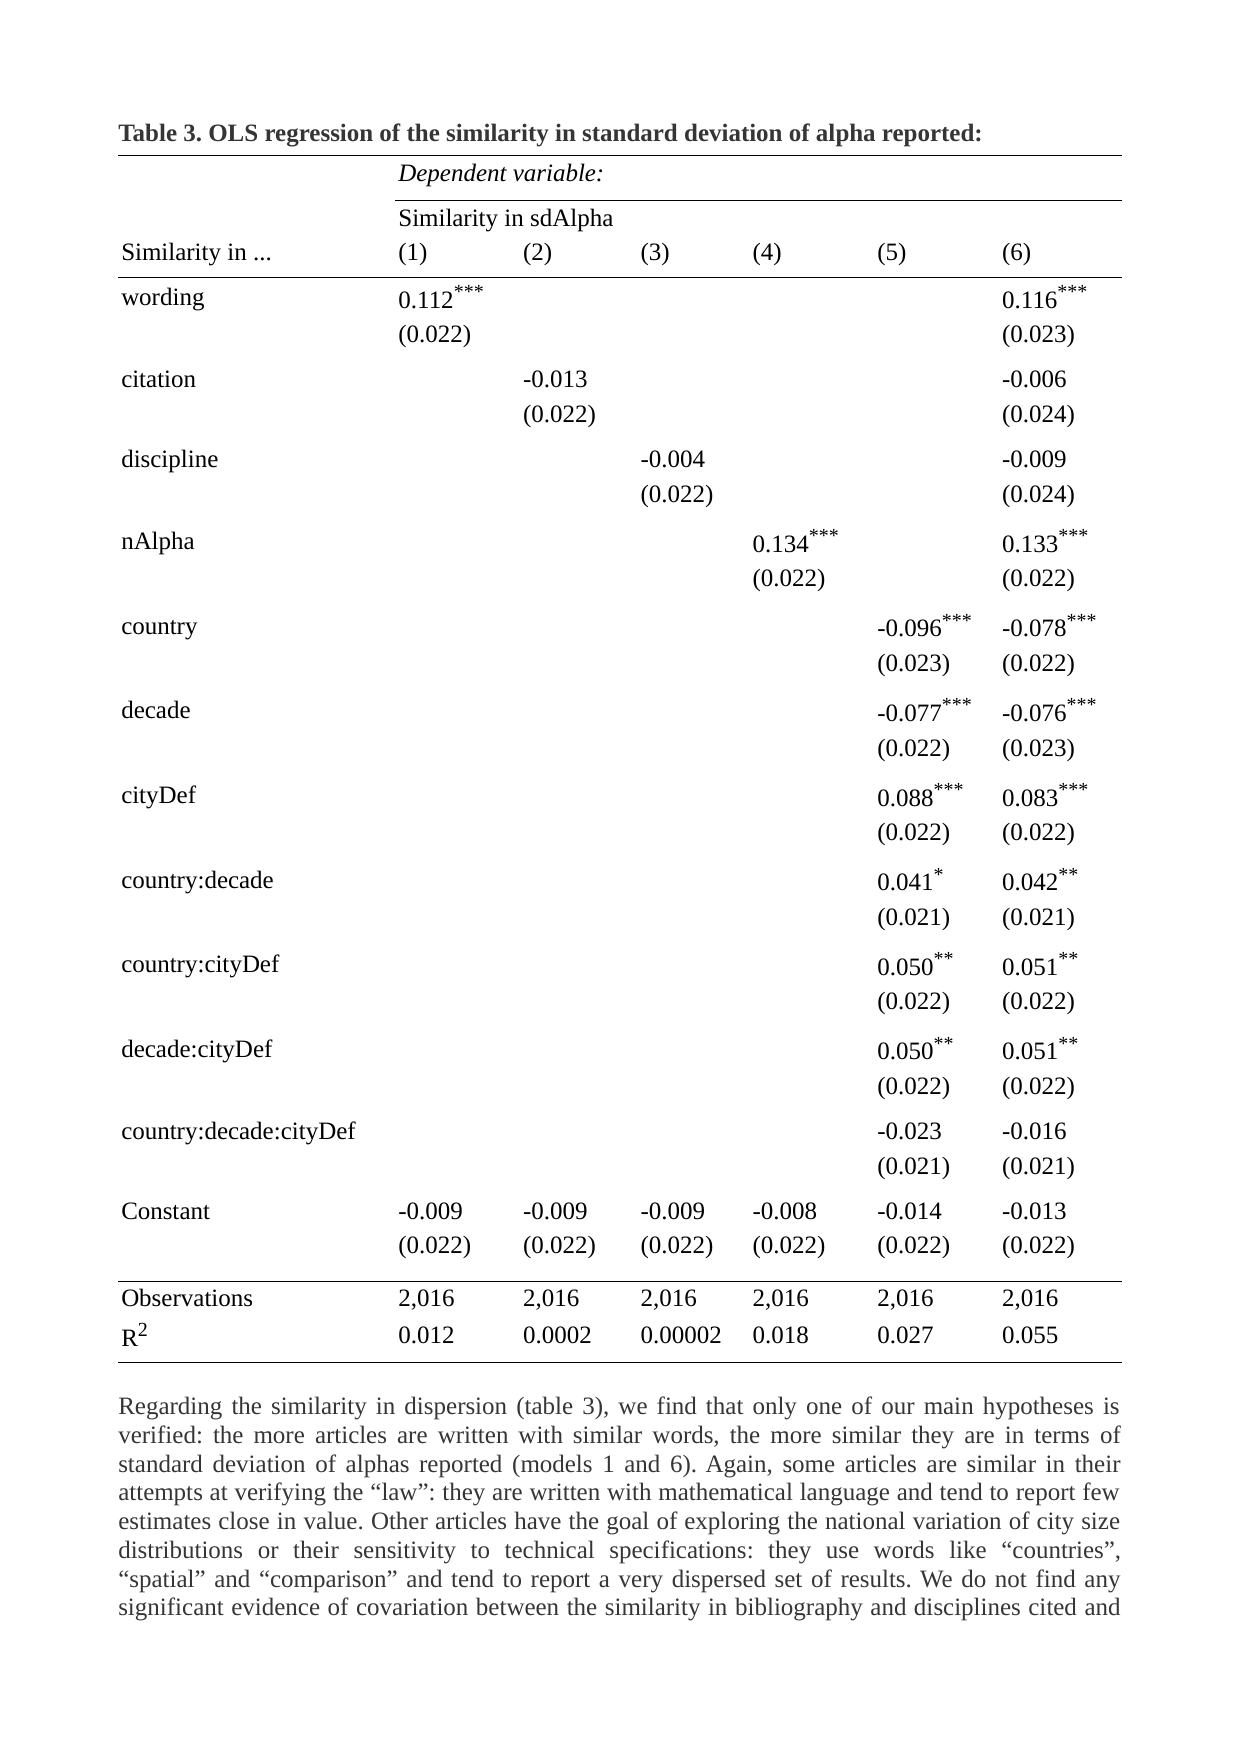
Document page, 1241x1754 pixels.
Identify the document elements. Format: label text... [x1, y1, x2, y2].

table_cell (2) [520, 235, 637, 269]
table_cell -0.009 [395, 1193, 520, 1228]
table_cell [520, 775, 637, 814]
table_cell [749, 1068, 874, 1103]
table_cell (5) [874, 235, 999, 269]
table_cell 0.041* [874, 860, 999, 899]
table_cell [749, 362, 874, 396]
table_cell [395, 441, 520, 476]
table_cell [874, 934, 999, 944]
table_cell [395, 680, 520, 690]
table_cell [749, 1183, 874, 1193]
table_cell [749, 775, 874, 814]
table_cell [395, 860, 520, 899]
table_cell [638, 1183, 749, 1193]
table_cell [118, 476, 395, 511]
table_cell 0.088*** [874, 775, 999, 814]
table_cell [118, 1103, 395, 1113]
table_cell [999, 680, 1122, 690]
table_cell [638, 362, 749, 396]
table_cell [395, 1018, 520, 1029]
table_cell [520, 511, 637, 521]
table_cell [749, 680, 874, 690]
table_cell country:decade:cityDef [118, 1113, 395, 1148]
table_cell [395, 362, 520, 396]
table_cell [874, 278, 999, 316]
table_cell [638, 984, 749, 1018]
table_cell (0.022) [749, 1228, 874, 1262]
table_cell [874, 441, 999, 476]
table_cell [749, 849, 874, 859]
table_cell -0.013 [999, 1193, 1122, 1228]
table_cell [395, 511, 520, 521]
table_cell [749, 476, 874, 511]
table_cell 0.0002 [520, 1315, 637, 1354]
table_cell [395, 476, 520, 511]
table_cell [520, 984, 637, 1018]
table_header [118, 147, 1122, 154]
table_cell [395, 984, 520, 1018]
table_cell [999, 1262, 1122, 1273]
table_cell [749, 984, 874, 1018]
table_cell [118, 680, 395, 690]
table_cell [874, 849, 999, 859]
table_cell [638, 351, 749, 362]
table_cell [749, 645, 874, 680]
table_cell [874, 764, 999, 775]
table_cell [118, 511, 395, 521]
table_cell [520, 899, 637, 933]
table_cell [749, 1148, 874, 1182]
table_cell (0.022) [999, 984, 1122, 1018]
table_cell (0.022) [638, 476, 749, 511]
table_cell country:cityDef [118, 944, 395, 983]
table_cell [395, 645, 520, 680]
table_cell 0.012 [395, 1315, 520, 1354]
table_cell [749, 934, 874, 944]
table_cell [999, 764, 1122, 775]
table_cell [749, 764, 874, 775]
table_cell [520, 645, 637, 680]
table_cell [395, 1068, 520, 1103]
table_cell [520, 278, 637, 316]
table_cell (4) [749, 235, 874, 269]
table_cell [520, 316, 637, 351]
table_cell [520, 561, 637, 595]
table_cell [520, 860, 637, 899]
table_cell [118, 269, 1122, 277]
table_cell [638, 595, 749, 606]
table_cell [395, 431, 520, 441]
table_cell [520, 521, 637, 561]
table_cell [520, 1262, 637, 1273]
table_cell (0.022) [874, 1228, 999, 1262]
table_cell [520, 1113, 637, 1148]
table_cell [874, 595, 999, 606]
text Regarding the similarity in dispersion (table 3), we find that only one of our main hypotheses is verified: the more articles are written with similar words, the more similar they are in terms of standard deviation of alphas reported (models 1 and 6). Again, some articles are similar in their attempts at verifying the “law”: they are written with mathematical language and tend to report few estimates close in value. Other articles have the goal of exploring the national variation of city size distributions or their sensitivity to technical specifications: they use words like “countries”, “spatial” and “comparison” and tend to report a very dispersed set of results. We do not find any significant evidence of covariation between the similarity in bibliography and disciplines cited and [118, 1391, 1122, 1621]
table_cell [118, 200, 395, 234]
table_cell [395, 189, 1122, 200]
table_cell 0.027 [874, 1315, 999, 1354]
table_cell [874, 561, 999, 595]
table_cell [520, 351, 637, 362]
table_cell [118, 1018, 395, 1029]
table_cell 2,016 [874, 1282, 999, 1315]
table_cell (6) [999, 235, 1122, 269]
table_cell Observations [118, 1282, 395, 1315]
table_cell [118, 396, 395, 431]
table_cell [638, 1148, 749, 1182]
table_cell [638, 1029, 749, 1068]
table_cell Dependent variable: [395, 156, 1122, 189]
table_cell 2,016 [520, 1282, 637, 1315]
table_cell -0.016 [999, 1113, 1122, 1148]
table_cell [395, 1262, 520, 1273]
table_cell Similarity in ... [118, 235, 395, 269]
table_cell [520, 431, 637, 441]
table_cell Constant [118, 1193, 395, 1228]
table_cell [118, 1183, 395, 1193]
table_cell [395, 934, 520, 944]
table_cell [395, 775, 520, 814]
table_cell [999, 595, 1122, 606]
table_cell [874, 362, 999, 396]
table_cell (0.022) [520, 1228, 637, 1262]
table_cell [118, 316, 395, 351]
text Table 3. OLS regression of the similarity in standard deviation of alpha reported: [118, 118, 1122, 147]
table_cell 0.133*** [999, 521, 1122, 561]
table_cell 0.018 [749, 1315, 874, 1354]
table_cell [118, 189, 395, 200]
table_cell (0.022) [999, 1068, 1122, 1103]
table_cell [520, 1148, 637, 1182]
table_cell 0.042** [999, 860, 1122, 899]
table_cell (0.024) [999, 396, 1122, 431]
table_cell -0.013 [520, 362, 637, 396]
table_cell [999, 849, 1122, 859]
table_cell [874, 316, 999, 351]
table_cell [395, 521, 520, 561]
table_cell [749, 1029, 874, 1068]
table_cell [118, 814, 395, 849]
table_cell [638, 690, 749, 730]
table_cell [749, 860, 874, 899]
table_cell [118, 730, 395, 764]
table_cell [638, 1018, 749, 1029]
table_cell [395, 561, 520, 595]
table_cell [749, 899, 874, 933]
table_cell -0.009 [520, 1193, 637, 1228]
table_cell (0.021) [999, 899, 1122, 933]
table_cell [999, 1103, 1122, 1113]
table_cell [638, 606, 749, 645]
table_cell (0.021) [874, 899, 999, 933]
table_cell (0.022) [874, 984, 999, 1018]
table_cell [118, 351, 395, 362]
table_cell [999, 934, 1122, 944]
table_cell [999, 431, 1122, 441]
table_cell [874, 521, 999, 561]
table_cell cityDef [118, 775, 395, 814]
table_cell [749, 431, 874, 441]
table_cell -0.009 [999, 441, 1122, 476]
table_cell [395, 690, 520, 730]
table_cell -0.009 [638, 1193, 749, 1228]
table_cell [118, 1262, 395, 1273]
table_cell [874, 1018, 999, 1029]
table_cell [638, 511, 749, 521]
table_cell [118, 984, 395, 1018]
table_cell [520, 606, 637, 645]
table_cell [749, 511, 874, 521]
table_cell [638, 680, 749, 690]
table_cell [118, 156, 395, 189]
table_cell [395, 595, 520, 606]
table_cell (0.022) [749, 561, 874, 595]
table_cell [638, 944, 749, 983]
table_cell [638, 899, 749, 933]
table_cell [520, 1029, 637, 1068]
table_cell [520, 1183, 637, 1193]
table_cell [520, 1103, 637, 1113]
table_cell [118, 561, 395, 595]
table_cell [395, 1103, 520, 1113]
table_cell [118, 431, 395, 441]
table_cell [749, 595, 874, 606]
table_cell -0.078*** [999, 606, 1122, 645]
table_cell -0.077*** [874, 690, 999, 730]
table_cell -0.096*** [874, 606, 999, 645]
table_cell [395, 1113, 520, 1148]
table_cell citation [118, 362, 395, 396]
table_cell [118, 595, 395, 606]
table_cell -0.023 [874, 1113, 999, 1148]
table_cell [749, 316, 874, 351]
table_cell [749, 730, 874, 764]
table_cell [395, 814, 520, 849]
table_cell [749, 396, 874, 431]
table_cell country:decade [118, 860, 395, 899]
table_cell [874, 1262, 999, 1273]
table_cell [118, 645, 395, 680]
table_cell [749, 278, 874, 316]
table_cell (0.023) [999, 730, 1122, 764]
table_cell (0.022) [638, 1228, 749, 1262]
table_cell [118, 1148, 395, 1182]
table_cell [118, 764, 395, 775]
table_cell wording [118, 278, 395, 316]
table_cell [874, 1183, 999, 1193]
table_cell 0.050** [874, 944, 999, 983]
table_cell (0.022) [999, 1228, 1122, 1262]
table_cell -0.004 [638, 441, 749, 476]
table_cell decade [118, 690, 395, 730]
table_cell [520, 934, 637, 944]
table_cell (0.022) [395, 1228, 520, 1262]
table_cell [638, 849, 749, 859]
table_cell [874, 1103, 999, 1113]
table_cell [638, 934, 749, 944]
table_cell [395, 764, 520, 775]
table_cell (0.022) [520, 396, 637, 431]
table_cell [749, 690, 874, 730]
table_cell 0.00002 [638, 1315, 749, 1354]
table_cell -0.008 [749, 1193, 874, 1228]
table_cell (0.023) [874, 645, 999, 680]
table_cell 2,016 [395, 1282, 520, 1315]
table_cell [638, 1068, 749, 1103]
table_cell [395, 351, 520, 362]
table_cell (0.022) [395, 316, 520, 351]
table_cell -0.076*** [999, 690, 1122, 730]
table_cell (0.021) [874, 1148, 999, 1182]
table_cell [520, 680, 637, 690]
table_cell 2,016 [999, 1282, 1122, 1315]
table_cell [395, 396, 520, 431]
table_cell [395, 849, 520, 859]
table_cell [520, 944, 637, 983]
table_cell [638, 1103, 749, 1113]
table_cell -0.006 [999, 362, 1122, 396]
table_cell [118, 899, 395, 933]
table_cell [638, 1262, 749, 1273]
table_cell [749, 1018, 874, 1029]
table_cell [118, 849, 395, 859]
table_cell [118, 1273, 1122, 1281]
table_cell [874, 396, 999, 431]
table_cell [749, 351, 874, 362]
table_cell (0.021) [999, 1148, 1122, 1182]
table_cell [395, 899, 520, 933]
table_cell [118, 1228, 395, 1262]
table_cell [395, 730, 520, 764]
table_cell Similarity in sdAlpha [395, 201, 1122, 234]
table_cell [749, 1113, 874, 1148]
table_cell 0.051** [999, 944, 1122, 983]
table_cell 2,016 [638, 1282, 749, 1315]
table_cell [118, 934, 395, 944]
table_cell (0.022) [874, 1068, 999, 1103]
table_cell [520, 1018, 637, 1029]
table_cell [638, 396, 749, 431]
table_cell [638, 645, 749, 680]
table_cell [520, 1068, 637, 1103]
table_cell [118, 1355, 1122, 1362]
table_cell [874, 351, 999, 362]
table_cell (0.022) [999, 814, 1122, 849]
table_cell 0.112*** [395, 278, 520, 316]
table_cell [520, 730, 637, 764]
table_cell [638, 1113, 749, 1148]
table_cell [638, 764, 749, 775]
table_cell 0.055 [999, 1315, 1122, 1354]
table_cell [395, 1183, 520, 1193]
table_cell [749, 1103, 874, 1113]
table_cell (0.023) [999, 316, 1122, 351]
table_cell [520, 764, 637, 775]
table_cell (0.024) [999, 476, 1122, 511]
table_cell [874, 511, 999, 521]
table_cell 0.083*** [999, 775, 1122, 814]
table_cell [999, 351, 1122, 362]
table_cell [874, 680, 999, 690]
table_cell [749, 814, 874, 849]
table_cell (0.022) [999, 645, 1122, 680]
table_cell [638, 431, 749, 441]
table_cell [395, 606, 520, 645]
table_cell discipline [118, 441, 395, 476]
table_cell [638, 561, 749, 595]
table_cell 0.050** [874, 1029, 999, 1068]
table_cell [638, 278, 749, 316]
table_cell [520, 690, 637, 730]
table_cell [749, 944, 874, 983]
table_cell [520, 476, 637, 511]
table_cell 0.051** [999, 1029, 1122, 1068]
table_cell nAlpha [118, 521, 395, 561]
table_cell [999, 1018, 1122, 1029]
table_cell [118, 1068, 395, 1103]
table_cell -0.014 [874, 1193, 999, 1228]
table_cell [520, 849, 637, 859]
table_cell [395, 1148, 520, 1182]
table_cell [520, 595, 637, 606]
table_cell (0.022) [874, 814, 999, 849]
table_cell (0.022) [999, 561, 1122, 595]
table_cell [638, 730, 749, 764]
table_cell [999, 1183, 1122, 1193]
table_cell 0.116*** [999, 278, 1122, 316]
table_cell [638, 775, 749, 814]
table_cell (3) [638, 235, 749, 269]
table_cell [638, 814, 749, 849]
table_cell country [118, 606, 395, 645]
table_cell 2,016 [749, 1282, 874, 1315]
table_cell [638, 860, 749, 899]
table_cell [520, 814, 637, 849]
table_cell R2 [118, 1315, 395, 1354]
table_cell [749, 1262, 874, 1273]
table_cell [749, 441, 874, 476]
table_cell (1) [395, 235, 520, 269]
table_cell [874, 431, 999, 441]
table_cell [999, 511, 1122, 521]
table_cell decade:cityDef [118, 1029, 395, 1068]
table_cell (0.022) [874, 730, 999, 764]
table_cell [395, 944, 520, 983]
table_cell [749, 606, 874, 645]
table_cell 0.134*** [749, 521, 874, 561]
table_cell [520, 441, 637, 476]
table_cell [638, 316, 749, 351]
table_cell [874, 476, 999, 511]
table_cell [395, 1029, 520, 1068]
table_cell [638, 521, 749, 561]
